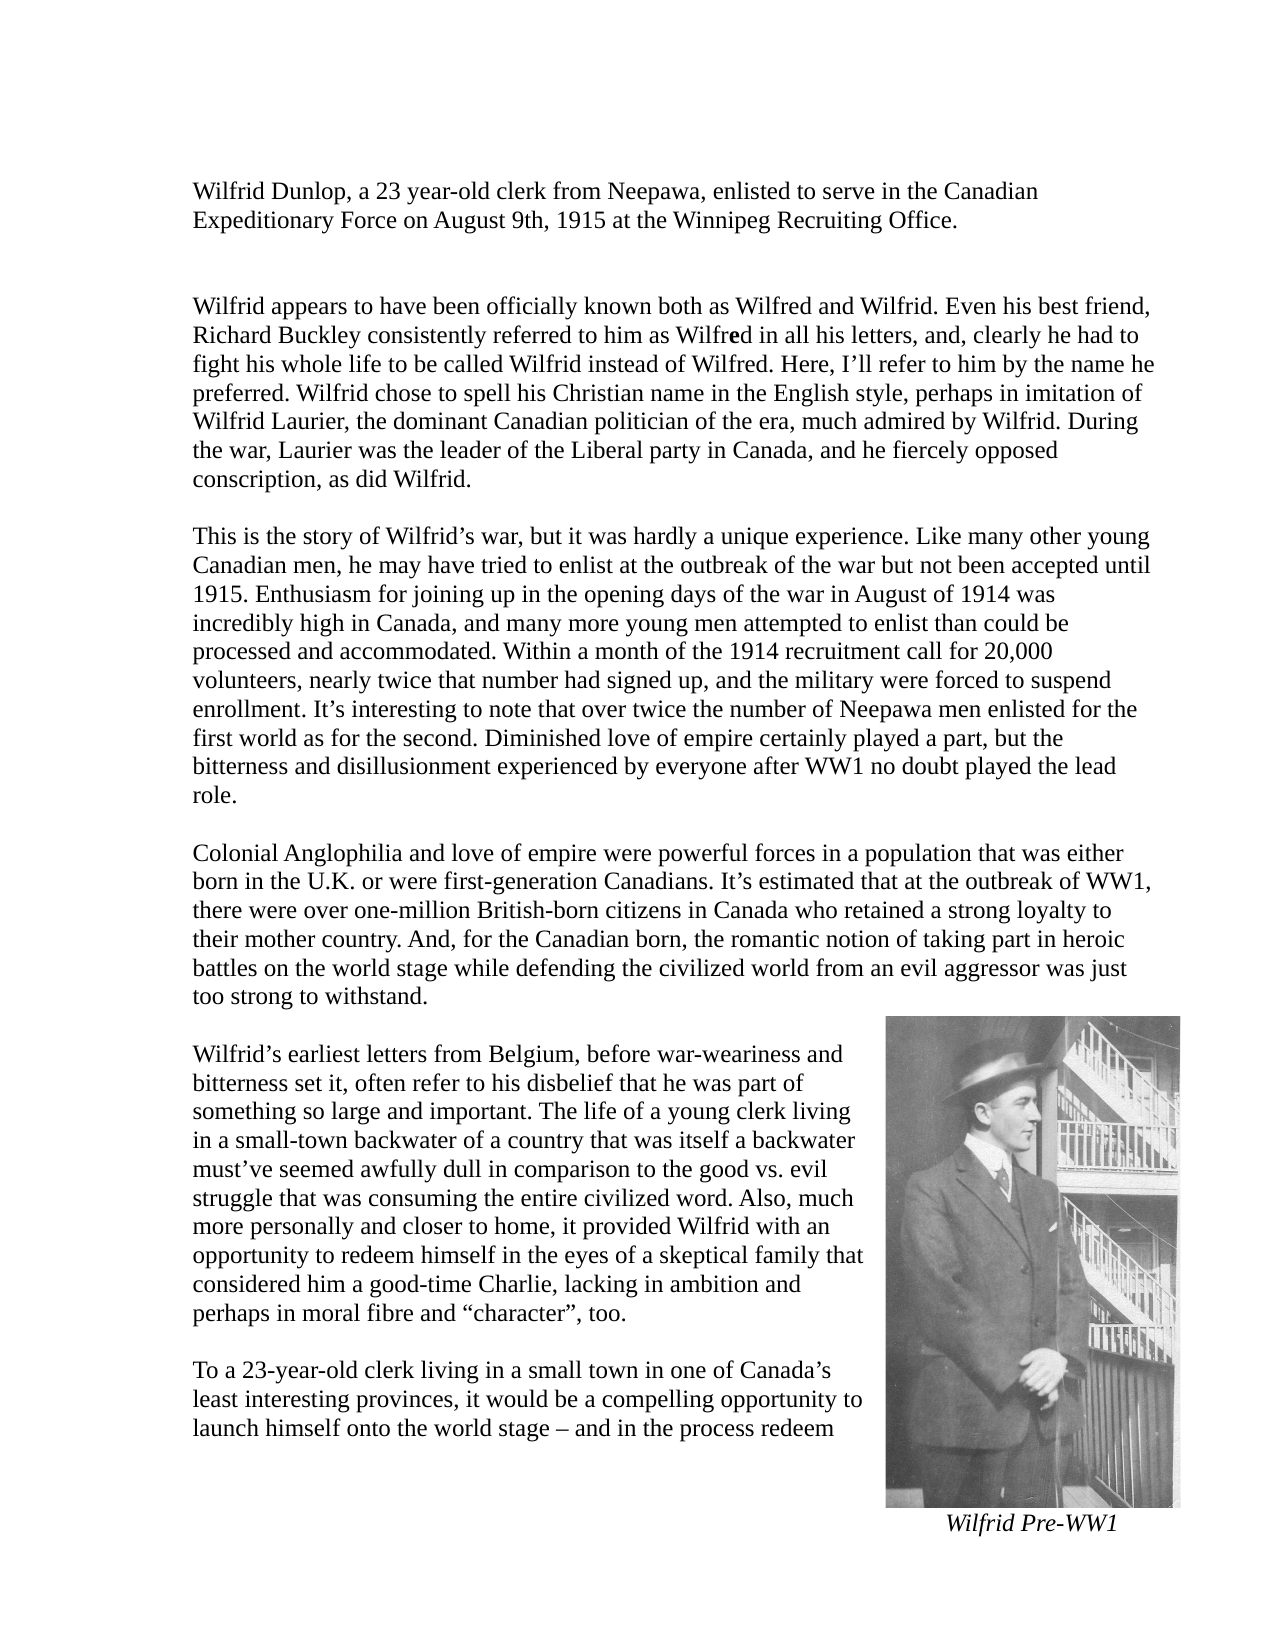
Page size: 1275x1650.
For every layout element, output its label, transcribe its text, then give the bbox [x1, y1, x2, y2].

text To a 23-year-old clerk living in a small town in one of Canada’s least interesting provinces, it would be a compelling opportunity to launch himself onto the world stage – and in the process redeem [192, 1355, 885, 1441]
text Wilfrid Dunlop, a 23 year-old clerk from Neepawa, enlisted to serve in the Canadian Expeditionary Force on August 9th, 1915 at the Winnipeg Recruiting Office. [192, 176, 1158, 234]
picture [885, 1016, 1181, 1508]
text PrePrWilfrid Pre-WW1 [886, 1508, 1181, 1536]
text This is the story of Wilfrid’s war, but it was hardly a unique experience. Like many other young Canadian men, he may have tried to enlist at the outbreak of the war but not been accepted until 1915. Enthusiasm for joining up in the opening days of the war in August of 1914 was incredibly high in Canada, and many more young men attempted to enlist than could be processed and accommodated. Within a month of the 1914 recruitment call for 20,000 volunteers, nearly twice that number had signed up, and the military were forced to suspend enrollment. It’s interesting to note that over twice the number of Neepawa men enlisted for the first world as for the second. Diminished love of empire certainly played a part, but the bitterness and disillusionment experienced by everyone after WW1 no doubt played the lead role. [192, 521, 1158, 809]
text Wilfrid’s earliest letters from Belgium, before war-weariness and bitterness set it, often refer to his disbelief that he was part of something so large and important. The life of a young clerk living in a small-town backwater of a country that was itself a backwater must’ve seemed awfully dull in comparison to the good vs. evil struggle that was consuming the entire civilized word. Also, much more personally and closer to home, it provided Wilfrid with an opportunity to redeem himself in the eyes of a skeptical family that considered him a good-time Charlie, lacking in ambition and perhaps in moral fibre and “character”, too. [192, 1039, 885, 1326]
text Colonial Anglophilia and love of empire were powerful forces in a population that was either born in the U.K. or were first-generation Canadians. It’s estimated that at the outbreak of WW1, there were over one-million British-born citizens in Canada who retained a strong loyalty to their mother country. And, for the Canadian born, the romantic notion of taking part in heroic battles on the world stage while defending the civilized world from an evil aggressor was just too strong to withstand. [192, 838, 1181, 1016]
text Wilfrid appears to have been officially known both as Wilfred and Wilfrid. Even his best friend, Richard Buckley consistently referred to him as Wilfred in all his letters, and, clearly he had to fight his whole life to be called Wilfrid instead of Wilfred. Here, I’ll refer to him by the name he preferred. Wilfrid chose to spell his Christian name in the English style, perhaps in imitation of Wilfrid Laurier, the dominant Canadian politician of the era, much admired by Wilfrid. During the war, Laurier was the leader of the Liberal party in Canada, and he fiercely opposed conscription, as did Wilfrid. [192, 291, 1158, 493]
